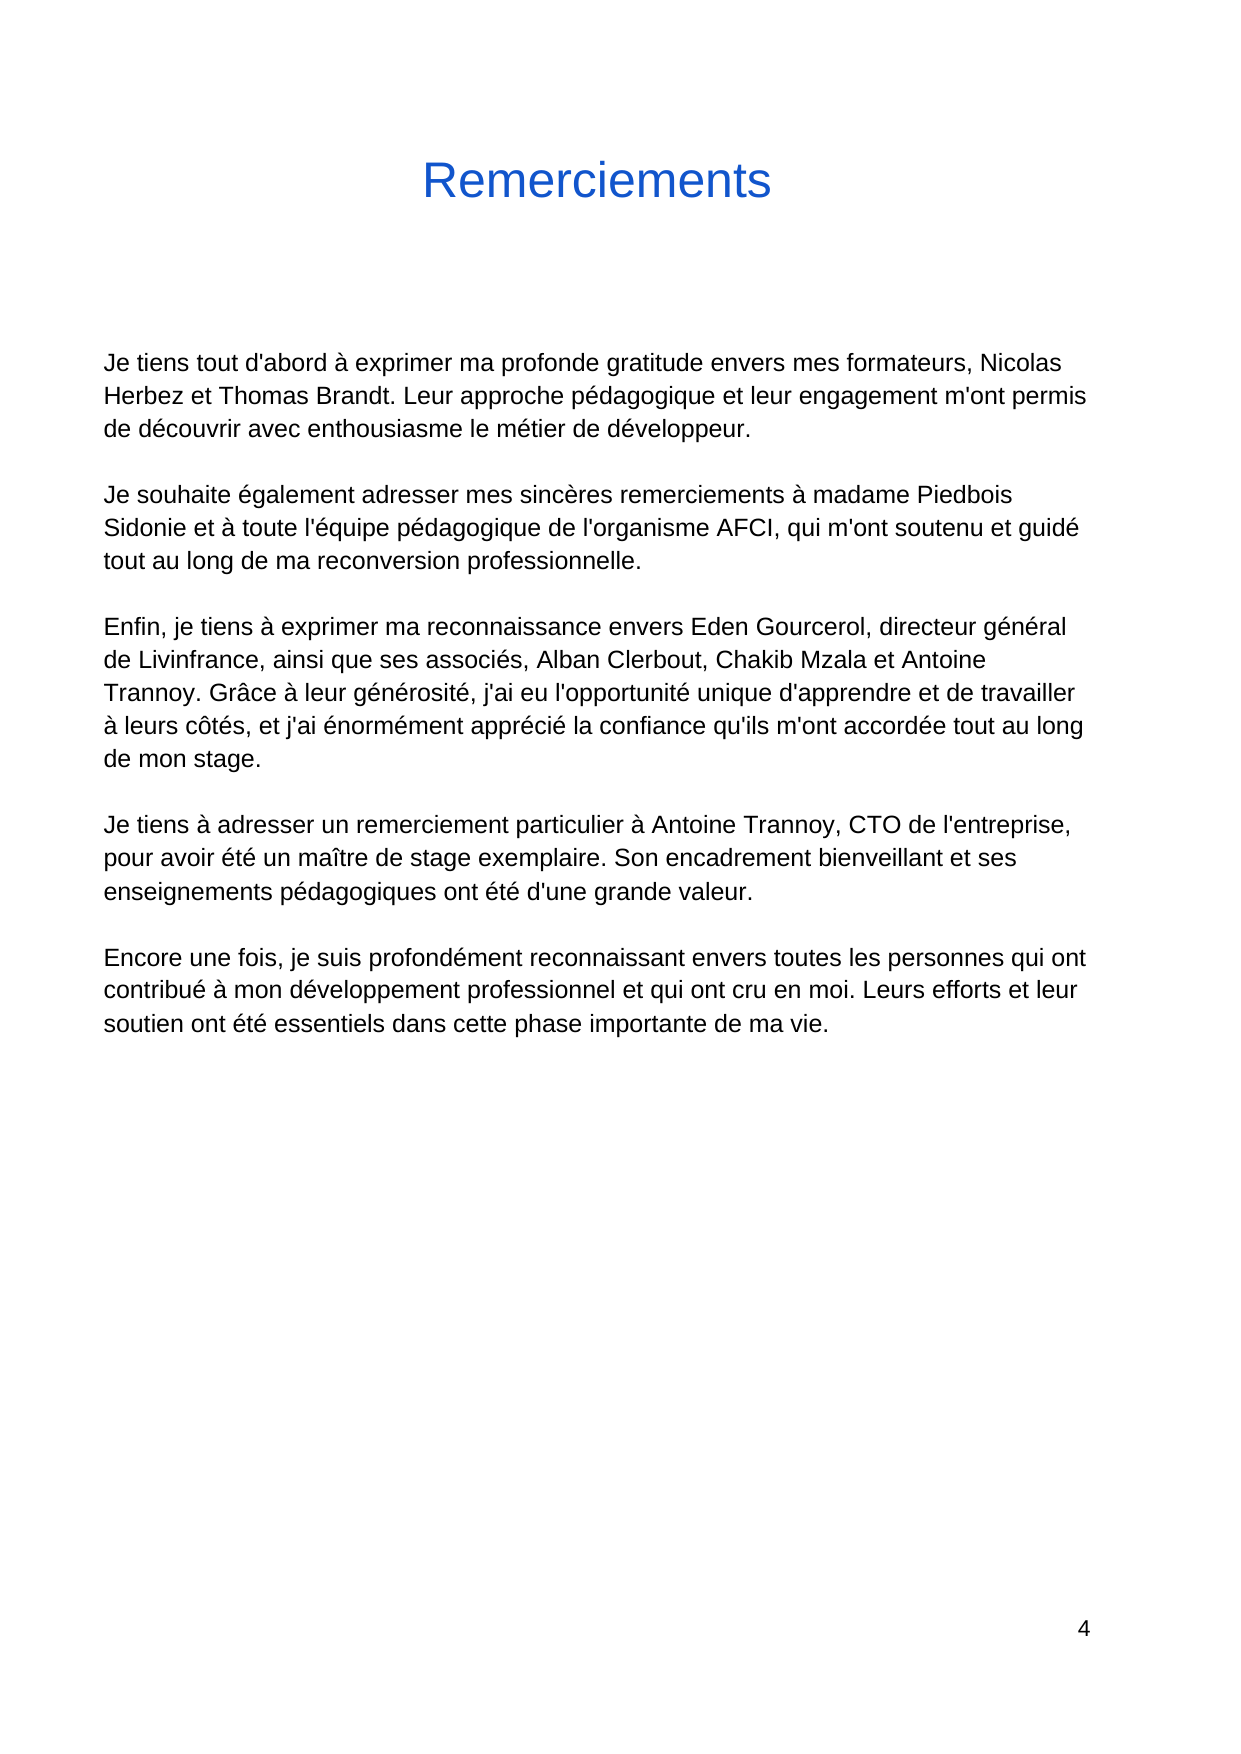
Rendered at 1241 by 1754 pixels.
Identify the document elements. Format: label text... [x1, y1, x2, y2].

text Enfin, je tiens à exprimer ma reconnaissance envers Eden Gourcerol, directeur général de Livinfrance, ainsi que ses associés, Alban Clerbout, Chakib Mzala et Antoine Trannoy. Grâce à leur générosité, j'ai eu l'opportunité unique d'apprendre et de travailler à leurs côtés, et j'ai énormément apprécié la confiance qu'ils m'ont accordée tout au long de mon stage. [103, 612, 1090, 773]
text Remerciements [103, 150, 1090, 207]
text Encore une fois, je suis profondément reconnaissant envers toutes les personnes qui ont contribué à mon développement professionnel et qui ont cru en moi. Leurs efforts et leur soutien ont été essentiels dans cette phase importante de ma vie. [103, 942, 1090, 1037]
text Je tiens à adresser un remerciement particulier à Antoine Trannoy, CTO de l'entreprise, pour avoir été un maître de stage exemplaire. Son encadrement bienveillant et ses enseignements pédagogiques ont été d'une grande valeur. [103, 810, 1090, 905]
text Je souhaite également adresser mes sincères remerciements à madame Piedbois Sidonie et à toute l'équipe pédagogique de l'organisme AFCI, qui m'ont soutenu et guidé tout au long de ma reconversion professionnelle. [103, 480, 1090, 575]
text Je tiens tout d'abord à exprimer ma profonde gratitude envers mes formateurs, Nicolas Herbez et Thomas Brandt. Leur approche pédagogique et leur engagement m'ont permis de découvrir avec enthousiasme le métier de développeur. [103, 348, 1090, 443]
